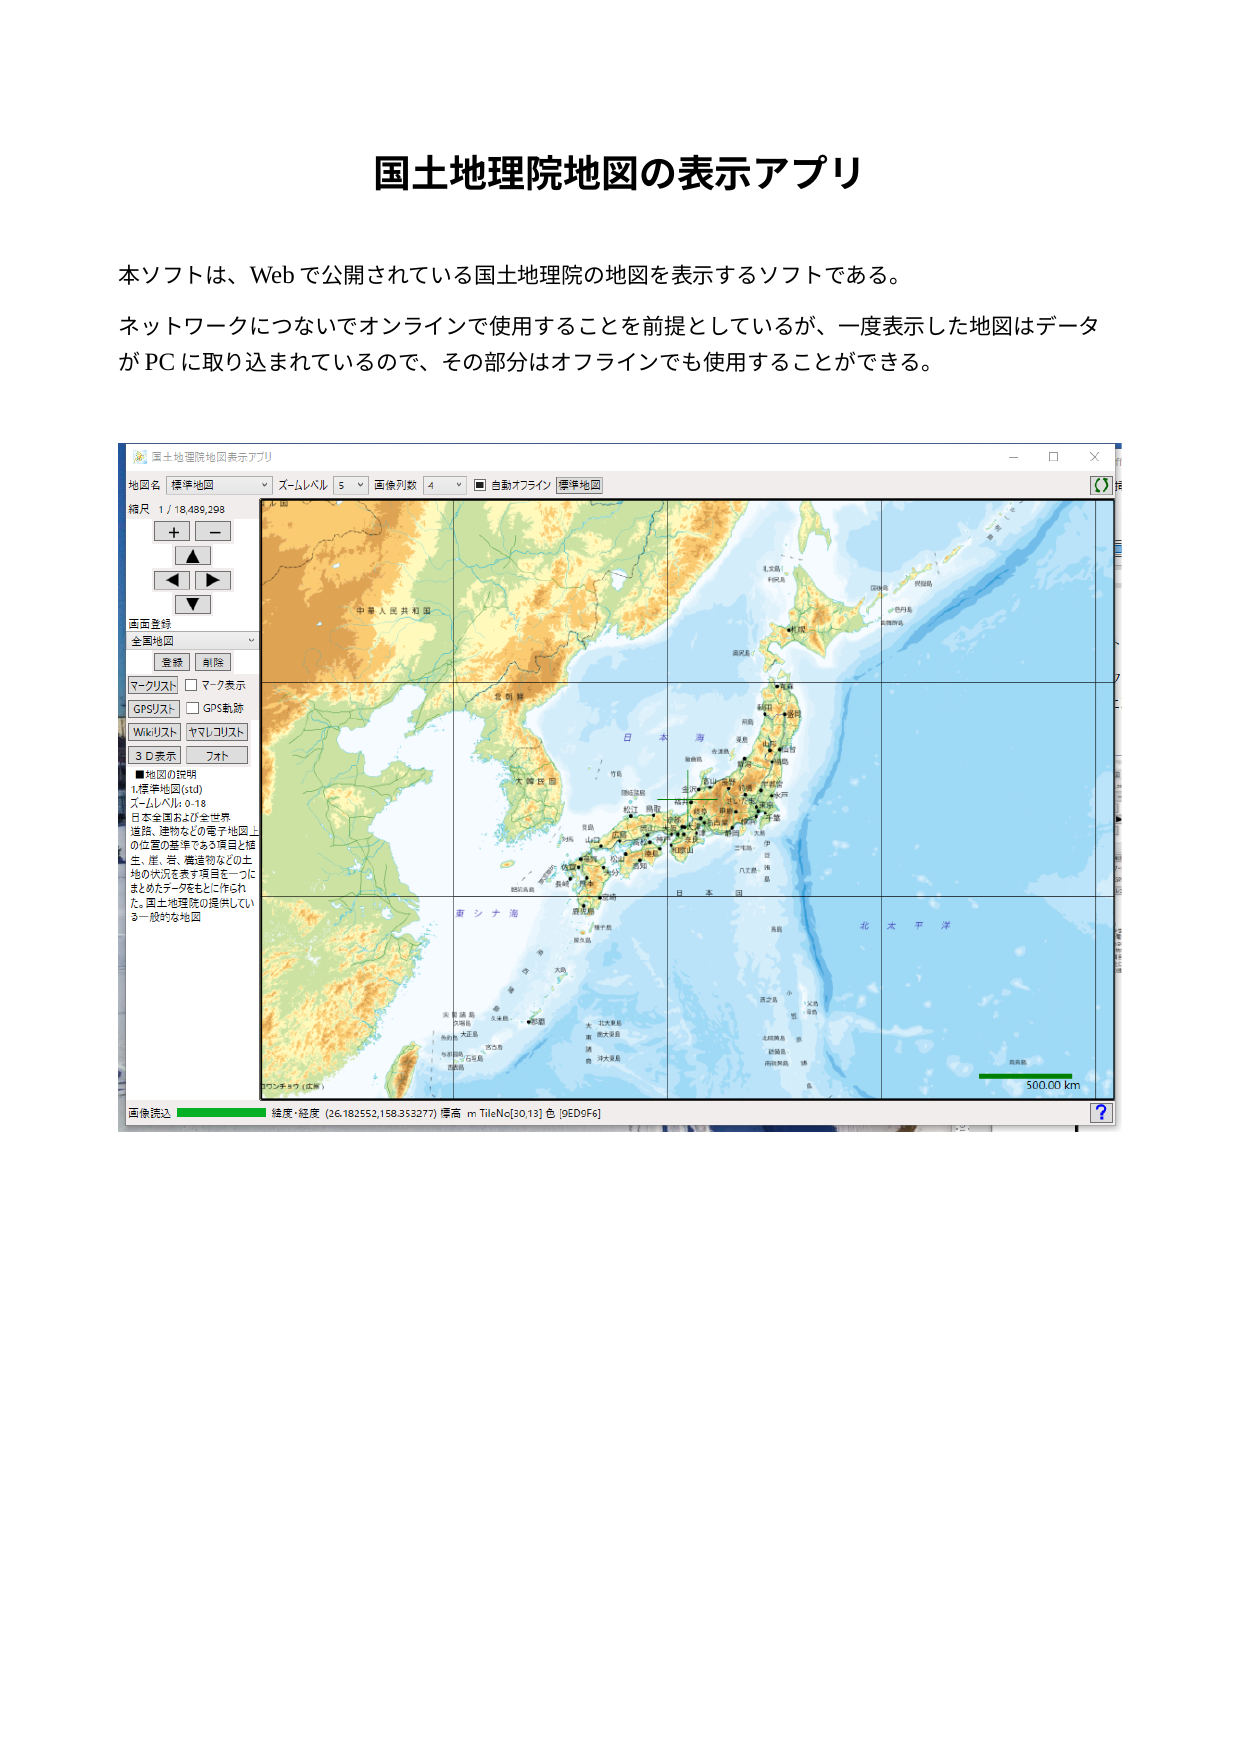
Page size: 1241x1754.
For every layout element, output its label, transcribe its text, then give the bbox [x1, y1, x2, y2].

text 本ソフトは、Webで公開されている国土地理院の地図を表示するソフトである。 [118, 258, 1122, 290]
subtitle 国土地理院地図の表示アプリ [118, 143, 1122, 198]
picture [118, 443, 1122, 1132]
text ネットワークにつないでオンラインで使用することを前提としているが、一度表示した地図はデータがPCに取り込まれているので、その部分はオフラインでも使用することができる。 [118, 309, 1122, 377]
